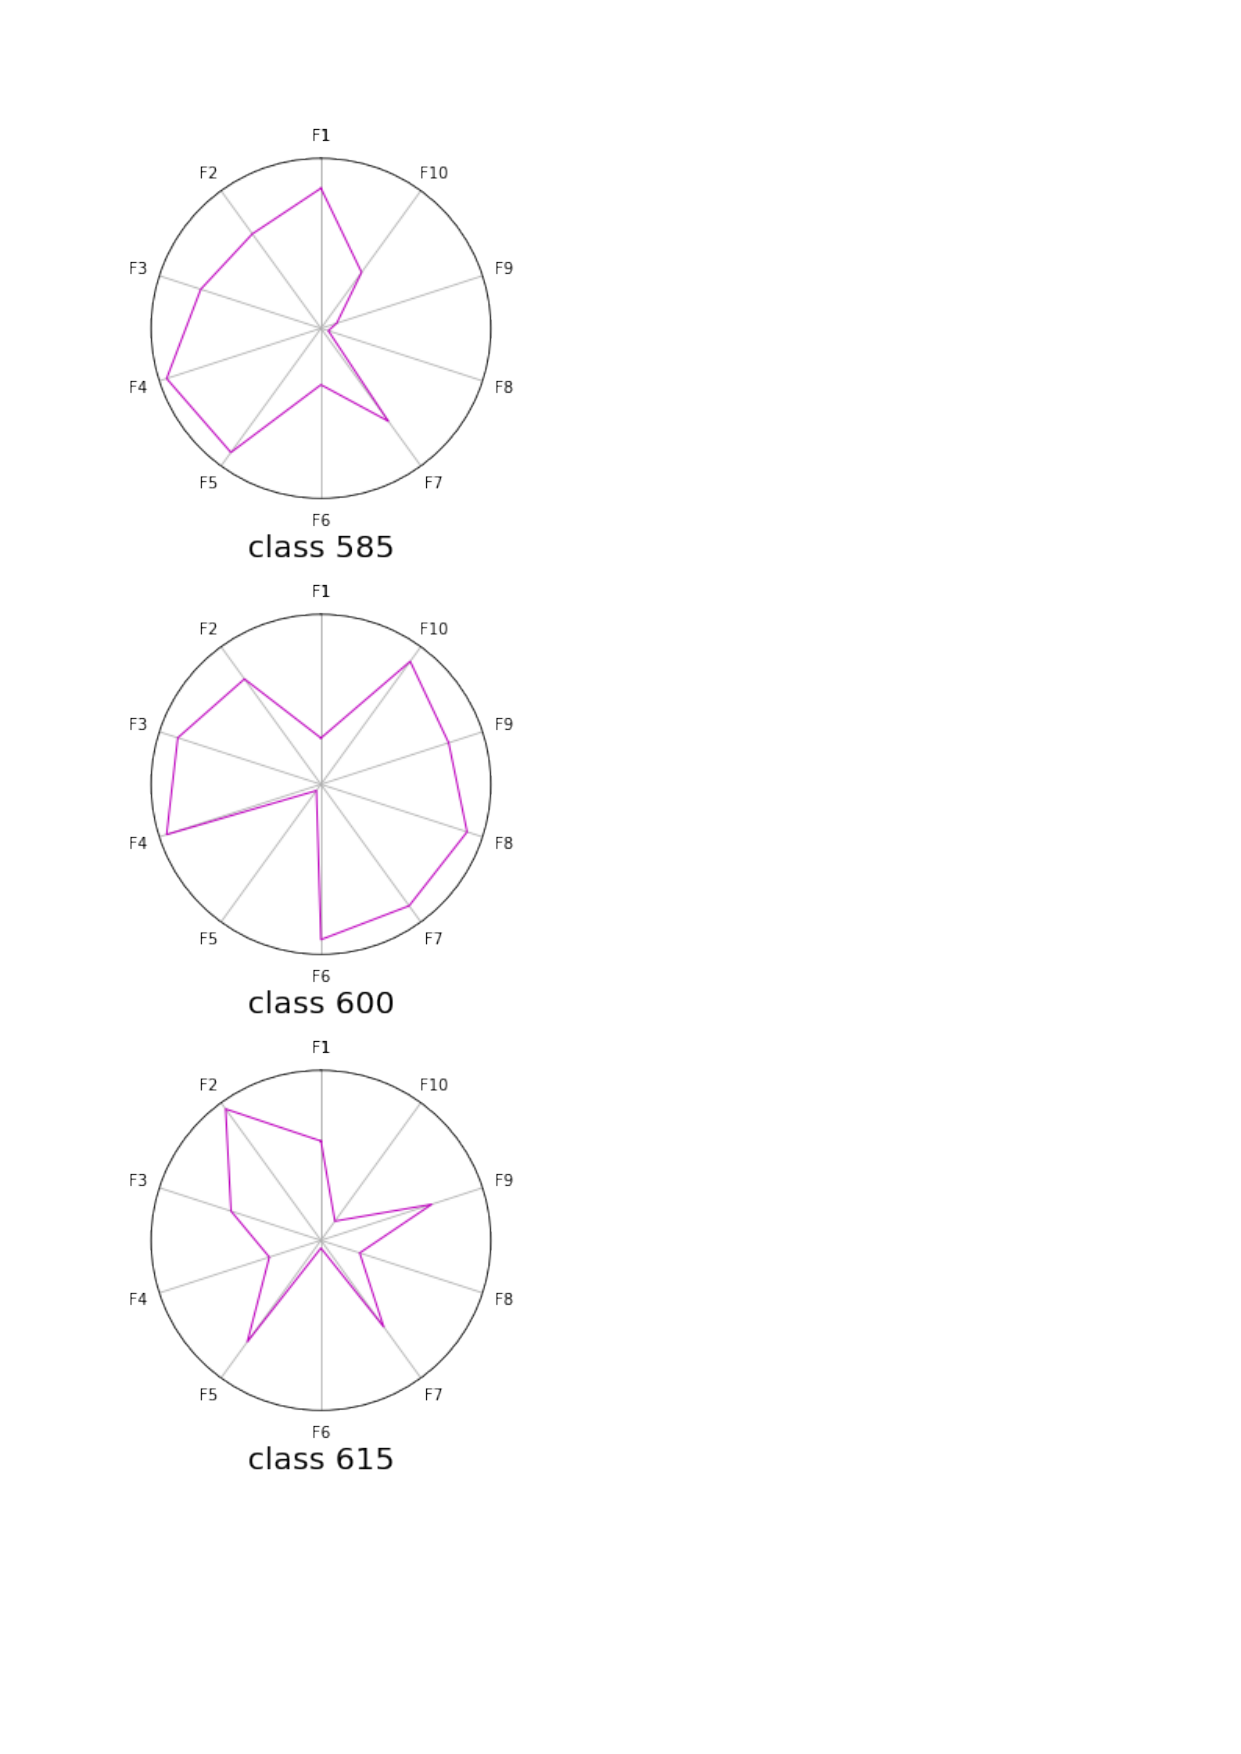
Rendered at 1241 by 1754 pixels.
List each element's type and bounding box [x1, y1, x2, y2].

picture [118, 118, 523, 1487]
